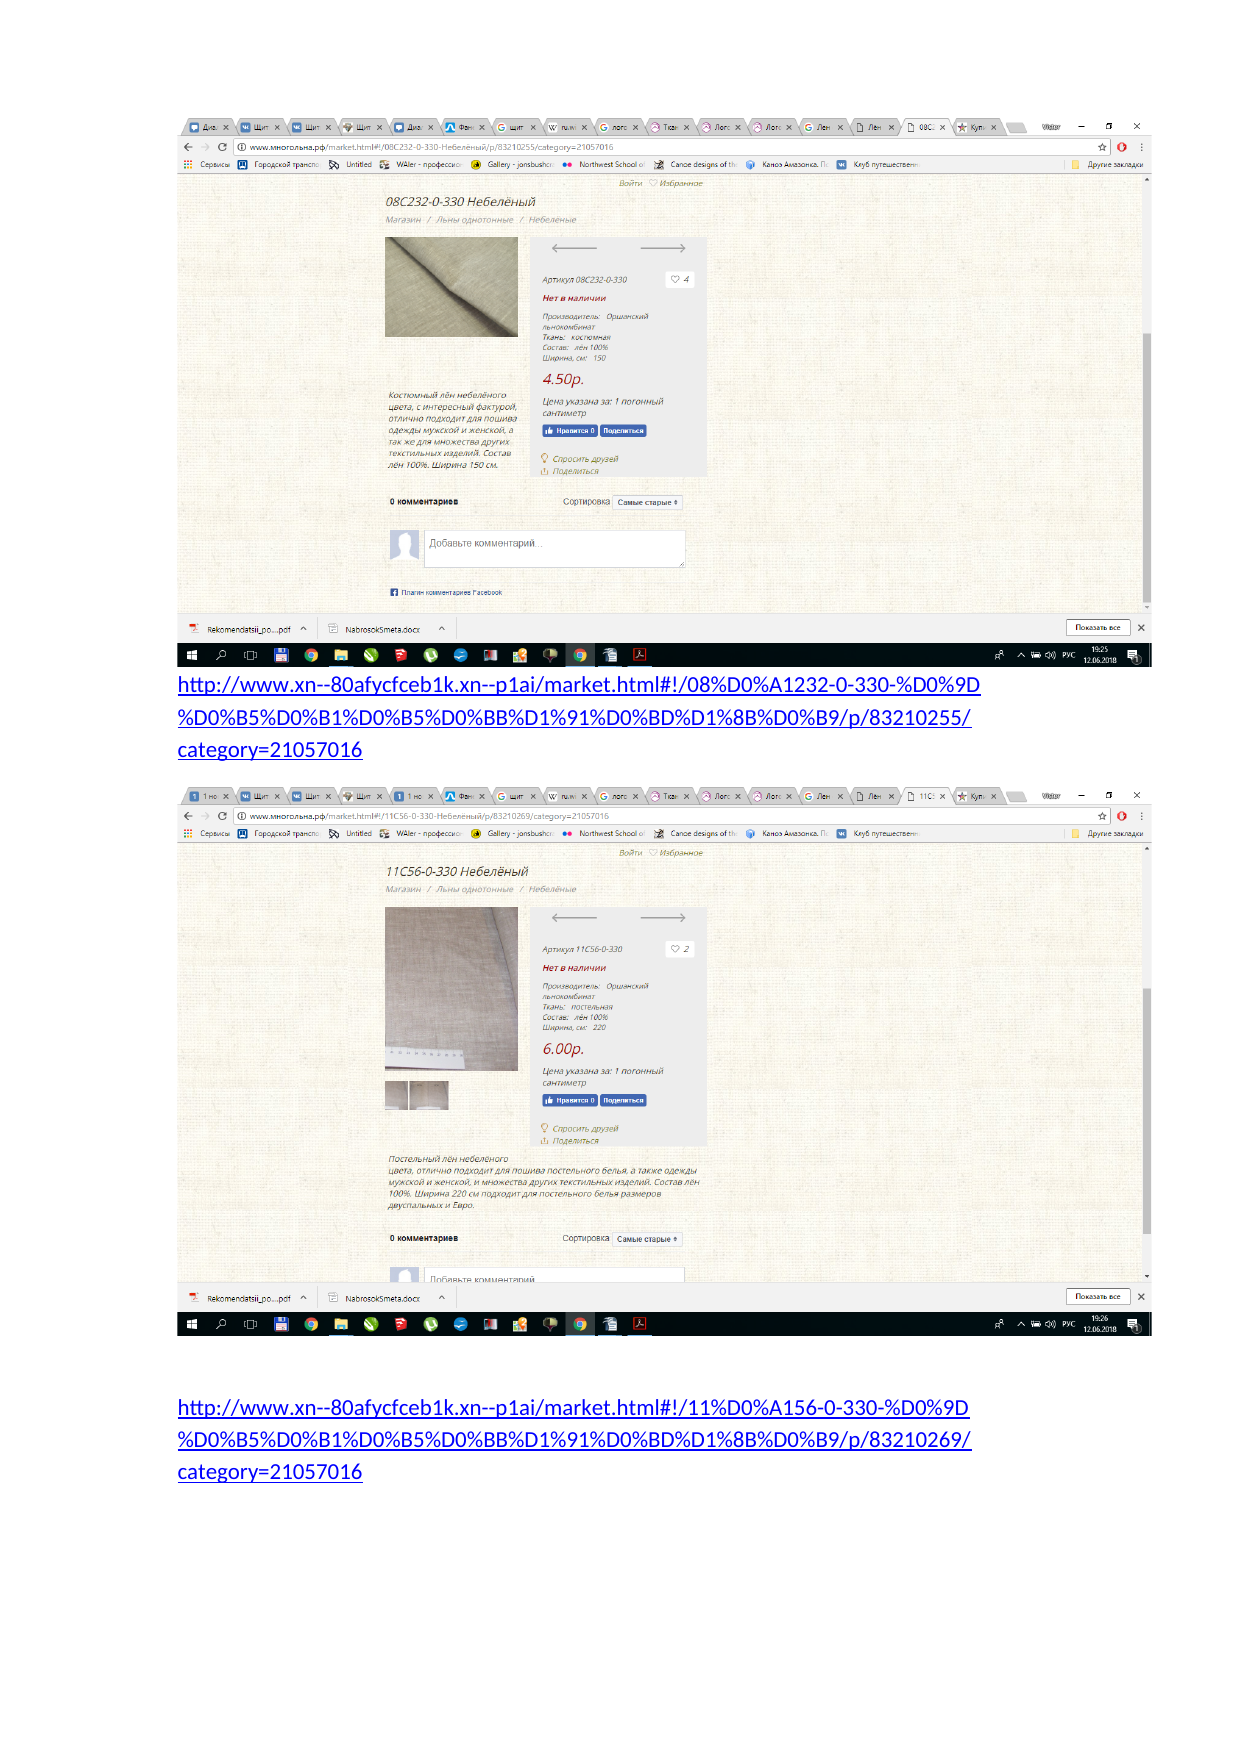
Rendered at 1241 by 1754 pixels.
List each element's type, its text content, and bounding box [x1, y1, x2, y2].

text http://www.xn--80afycfceb1k.xn--p1ai/market.html#!/08%D0%A1232-0-330-%D0%9D%D0%B5%D0%B1%D0%B5%D0%BB%D1%91%D0%BD%D1%8B%D0%B9/p/83210255/category=21057016 [177, 667, 1152, 763]
picture [177, 118, 1152, 667]
picture [177, 787, 1152, 1336]
text http://www.xn--80afycfceb1k.xn--p1ai/market.html#!/11%D0%A156-0-330-%D0%9D%D0%B5%D0%B1%D0%B5%D0%BB%D1%91%D0%BD%D1%8B%D0%B9/p/83210269/category=21057016 [177, 1393, 1152, 1486]
